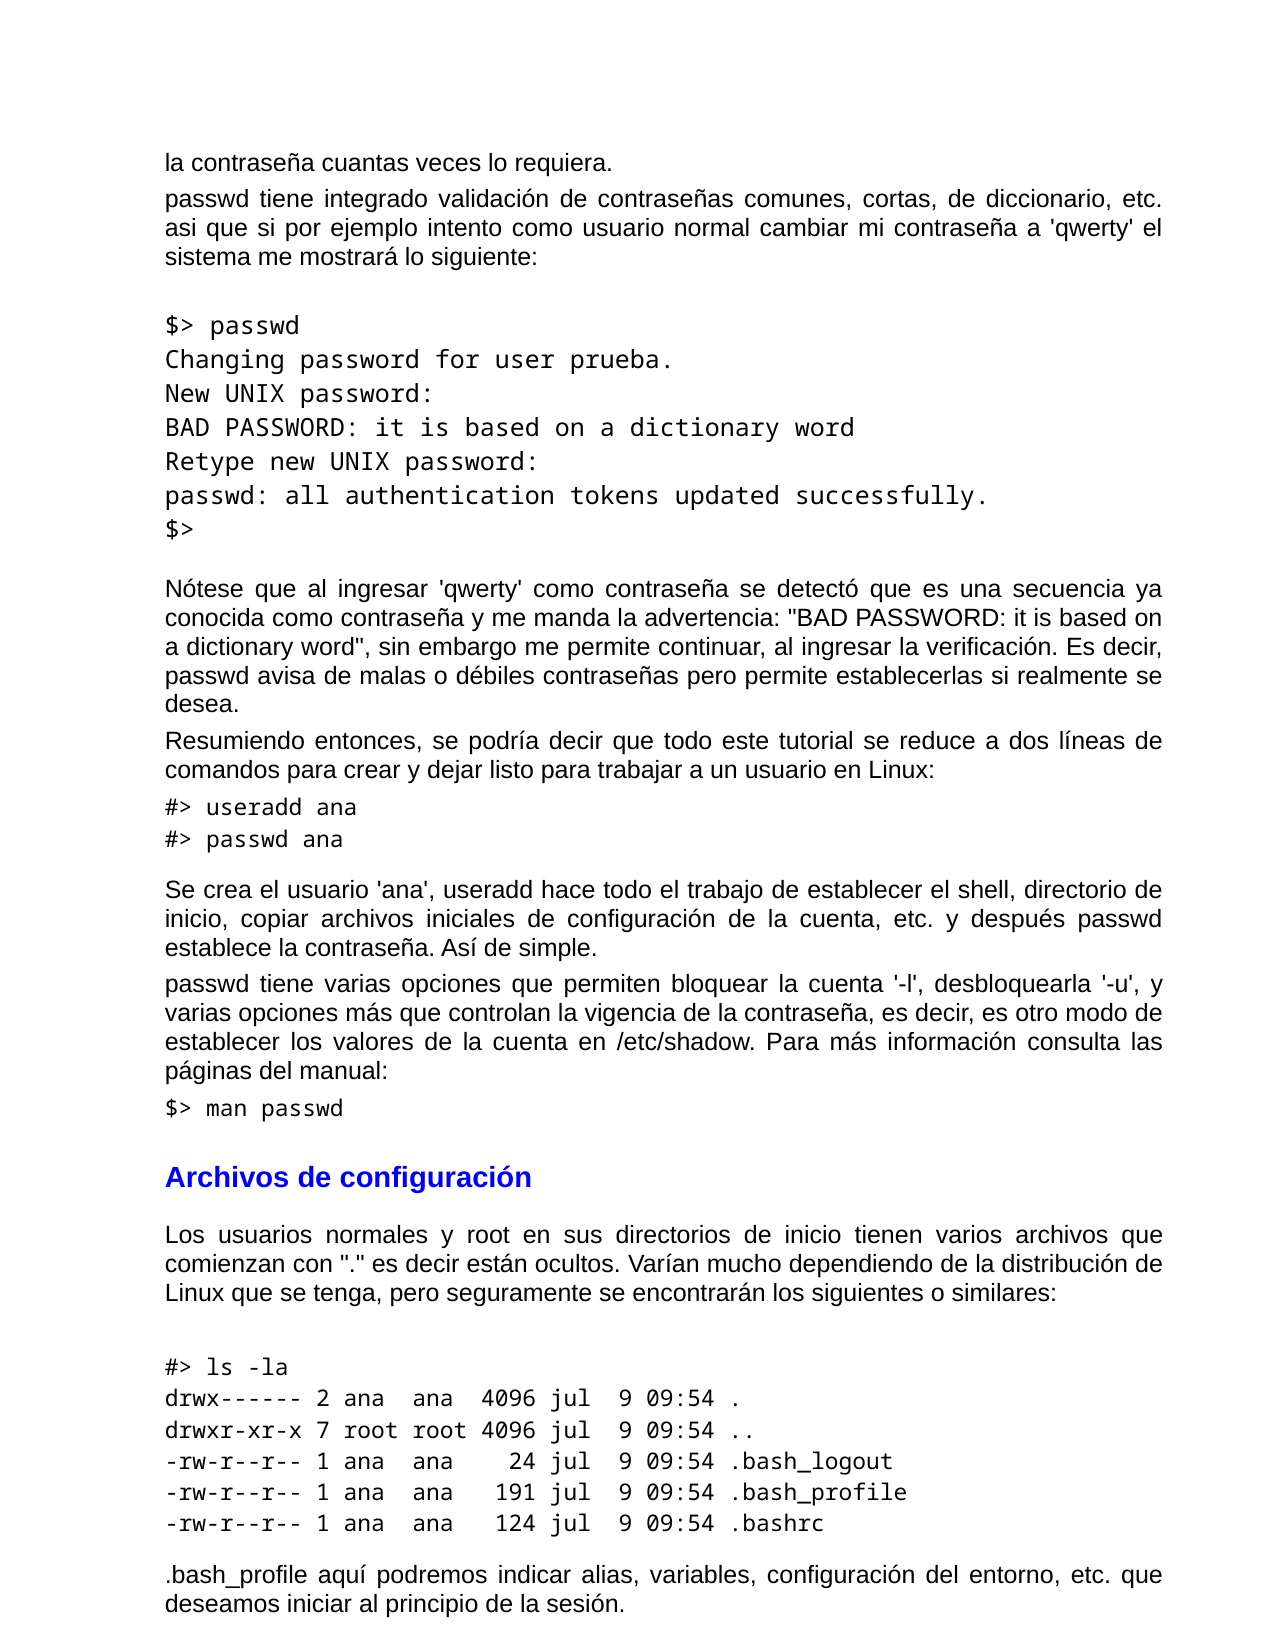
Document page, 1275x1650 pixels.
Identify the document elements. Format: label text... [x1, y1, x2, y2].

text passwd: all authentication tokens updated successfully. [164, 478, 1164, 512]
text -rw-r--r-- 1 ana ana 191 jul 9 09:54 .bash_profile [164, 1476, 1164, 1507]
text Resumiendo entonces, se podría decir que todo este tutorial se reduce a dos líneas de comandos para crear y dejar listo para trabajar a un usuario en Linux: [164, 726, 1164, 783]
text la contraseña cuantas veces lo requiera. [164, 148, 1164, 177]
text New UNIX password: [164, 375, 1164, 409]
text Nótese que al ingresar 'qwerty' como contraseña se detectó que es una secuencia ya conocida como contraseña y me manda la advertencia: "BAD PASSWORD: it is based on a dictionary word", sin embargo me permite continuar, al ingresar la verificación. Es decir, passwd avisa de malas o débiles contraseñas pero permite establecerlas si realmente se desea. [164, 574, 1164, 718]
text #> passwd ana [164, 823, 1164, 854]
text #> ls -la [164, 1351, 1164, 1382]
text $> passwd [164, 307, 1164, 341]
text passwd tiene varias opciones que permiten bloquear la cuenta '-l', desbloquearla '-u', y varias opciones más que controlan la vigencia de la contraseña, es decir, es otro modo de establecer los valores de la cuenta en /etc/shadow. Para más información consulta las páginas del manual: [164, 969, 1164, 1084]
text -rw-r--r-- 1 ana ana 24 jul 9 09:54 .bash_logout [164, 1445, 1164, 1476]
text drwxr-xr-x 7 root root 4096 jul 9 09:54 .. [164, 1414, 1164, 1445]
text -rw-r--r-- 1 ana ana 124 jul 9 09:54 .bashrc [164, 1507, 1164, 1539]
subtitle Archivos de configuración [164, 1160, 1164, 1194]
text BAD PASSWORD: it is based on a dictionary word [164, 409, 1164, 443]
text passwd tiene integrado validación de contraseñas comunes, cortas, de diccionario, etc. asi que si por ejemplo intento como usuario normal cambiar mi contraseña a 'qwerty' el sistema me mostrará lo siguiente: [164, 184, 1164, 271]
text $> [164, 512, 1164, 546]
text Retype new UNIX password: [164, 443, 1164, 478]
text $> man passwd [164, 1092, 1164, 1123]
text Los usuarios normales y root en sus directorios de inicio tienen varios archivos que comienzan con "." es decir están ocultos. Varían mucho dependiendo de la distribución de Linux que se tenga, pero seguramente se encontrarán los siguientes o similares: [164, 1221, 1164, 1307]
text Changing password for user prueba. [164, 341, 1164, 375]
text drwx------ 2 ana ana 4096 jul 9 09:54 . [164, 1382, 1164, 1414]
text .bash_profile aquí podremos indicar alias, variables, configuración del entorno, etc. que deseamos iniciar al principio de la sesión. [164, 1560, 1164, 1618]
text #> useradd ana [164, 791, 1164, 823]
text Se crea el usuario 'ana', useradd hace todo el trabajo de establecer el shell, directorio de inicio, copiar archivos iniciales de configuración de la cuenta, etc. y después passwd establece la contraseña. Así de simple. [164, 875, 1164, 962]
